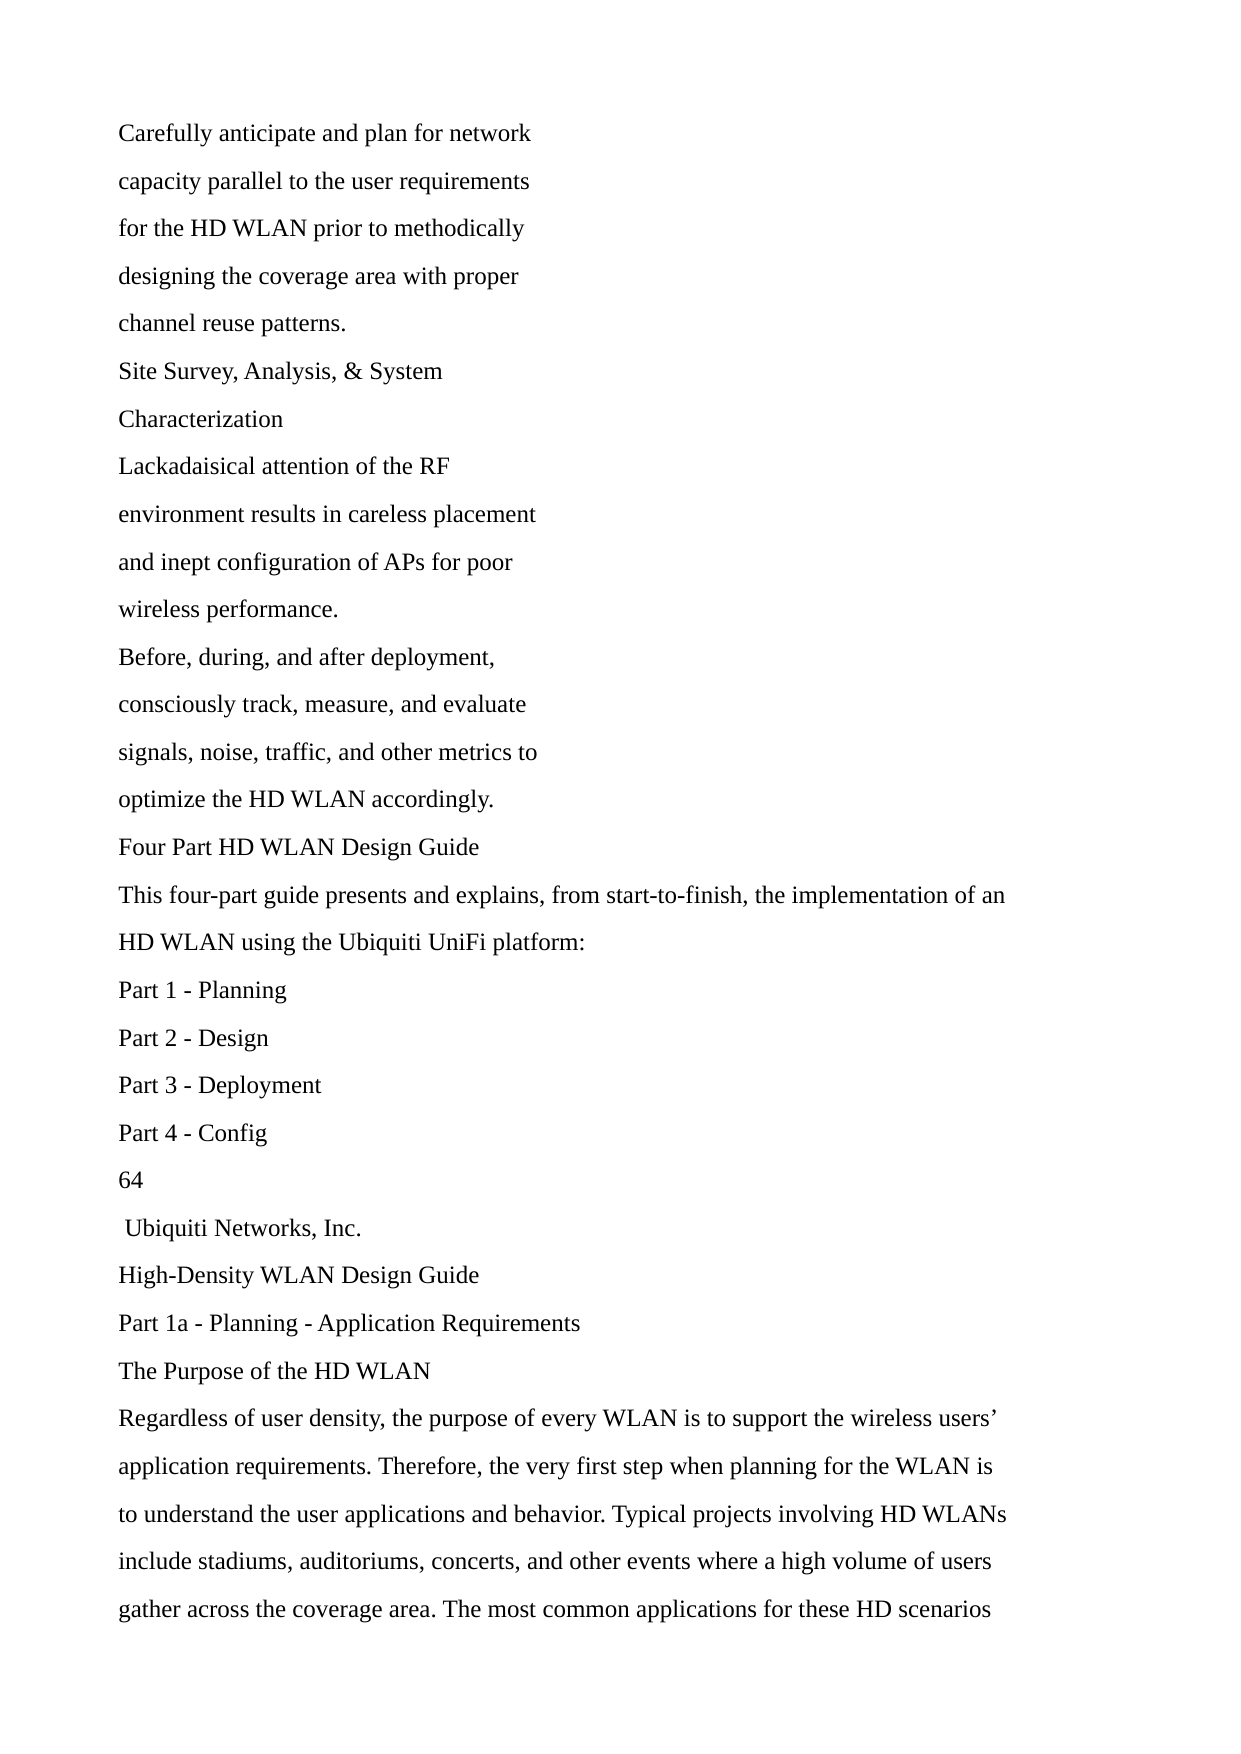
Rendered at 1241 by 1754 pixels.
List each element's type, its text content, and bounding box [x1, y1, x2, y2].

text The Purpose of the HD WLAN [118, 1356, 1122, 1384]
text 64 [118, 1165, 1122, 1194]
text include stadiums, auditoriums, concerts, and other events where a high volume of users [118, 1546, 1122, 1575]
text and inept configuration of APs for poor [118, 547, 1122, 575]
text application requirements. Therefore, the very first step when planning for the WLAN is [118, 1451, 1122, 1480]
text Lackadaisical attention of the RF [118, 451, 1122, 480]
text Part 1 - Planning [118, 975, 1122, 1004]
text channel reuse patterns. [118, 308, 1122, 337]
text environment results in careless placement [118, 499, 1122, 528]
text Site Survey, Analysis, & System [118, 356, 1122, 385]
text consciously track, measure, and evaluate [118, 689, 1122, 718]
text Carefully anticipate and plan for network [118, 118, 1122, 147]
text High-Density WLAN Design Guide [118, 1261, 1122, 1289]
text This four-part guide presents and explains, from start-to-finish, the implementation of an [118, 880, 1122, 908]
text Characterization [118, 404, 1122, 432]
text Before, during, and after deployment, [118, 642, 1122, 671]
text gather across the coverage area. The most common applications for these HD scenarios [118, 1594, 1122, 1623]
text Four Part HD WLAN Design Guide [118, 832, 1122, 861]
text Ubiquiti Networks, Inc. [118, 1213, 1122, 1242]
text to understand the user applications and behavior. Typical projects involving HD WLANs [118, 1499, 1122, 1527]
text capacity parallel to the user requirements [118, 166, 1122, 194]
text Part 4 - Config [118, 1118, 1122, 1147]
text Part 2 - Design [118, 1023, 1122, 1051]
text Part 3 - Deployment [118, 1070, 1122, 1099]
text Regardless of user density, the purpose of every WLAN is to support the wireless users’ [118, 1403, 1122, 1432]
text optimize the HD WLAN accordingly. [118, 784, 1122, 813]
text designing the coverage area with proper [118, 261, 1122, 290]
text Part 1a - Planning - Application Requirements [118, 1308, 1122, 1337]
text HD WLAN using the Ubiquiti UniFi platform: [118, 927, 1122, 956]
text for the HD WLAN prior to methodically [118, 213, 1122, 242]
text wireless performance. [118, 594, 1122, 623]
text signals, noise, traffic, and other metrics to [118, 737, 1122, 766]
